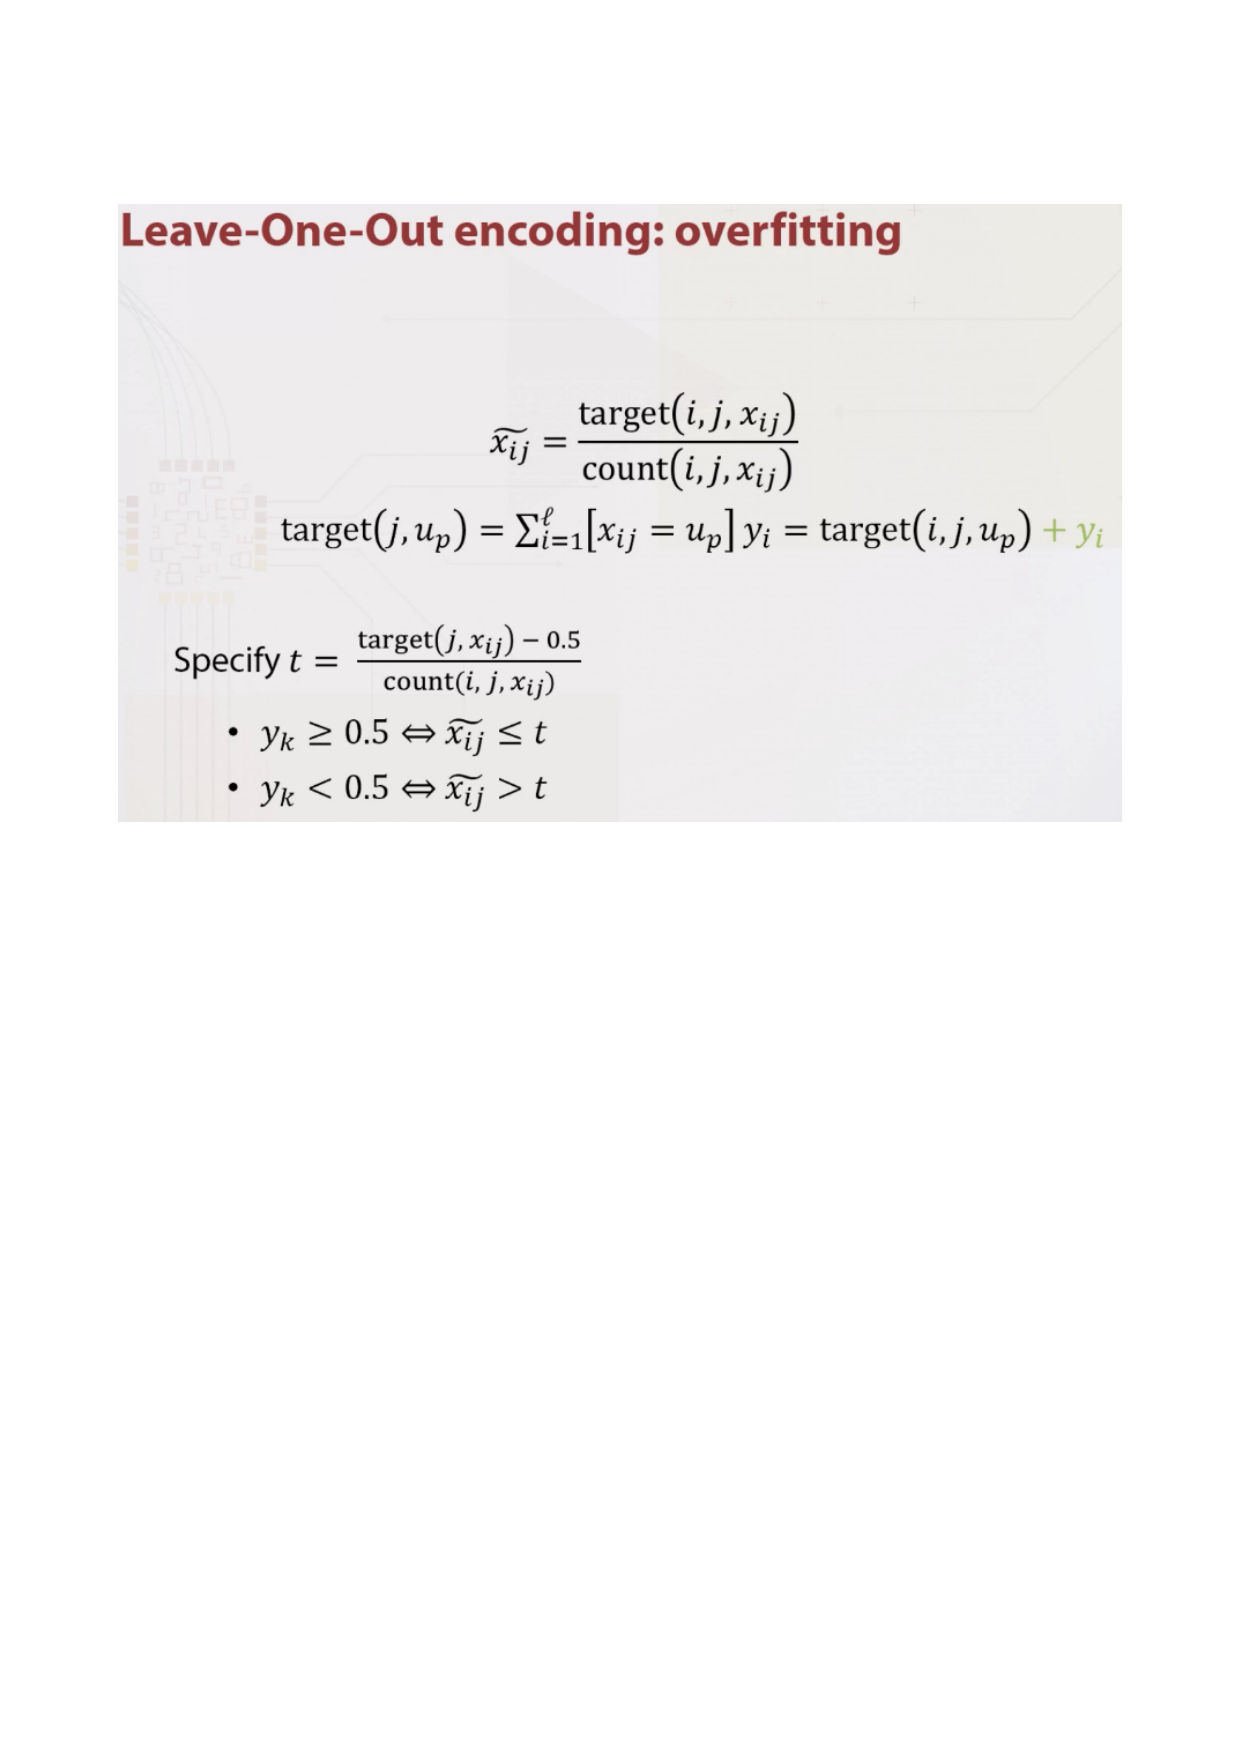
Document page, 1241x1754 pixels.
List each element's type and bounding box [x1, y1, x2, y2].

picture [118, 204, 1123, 822]
